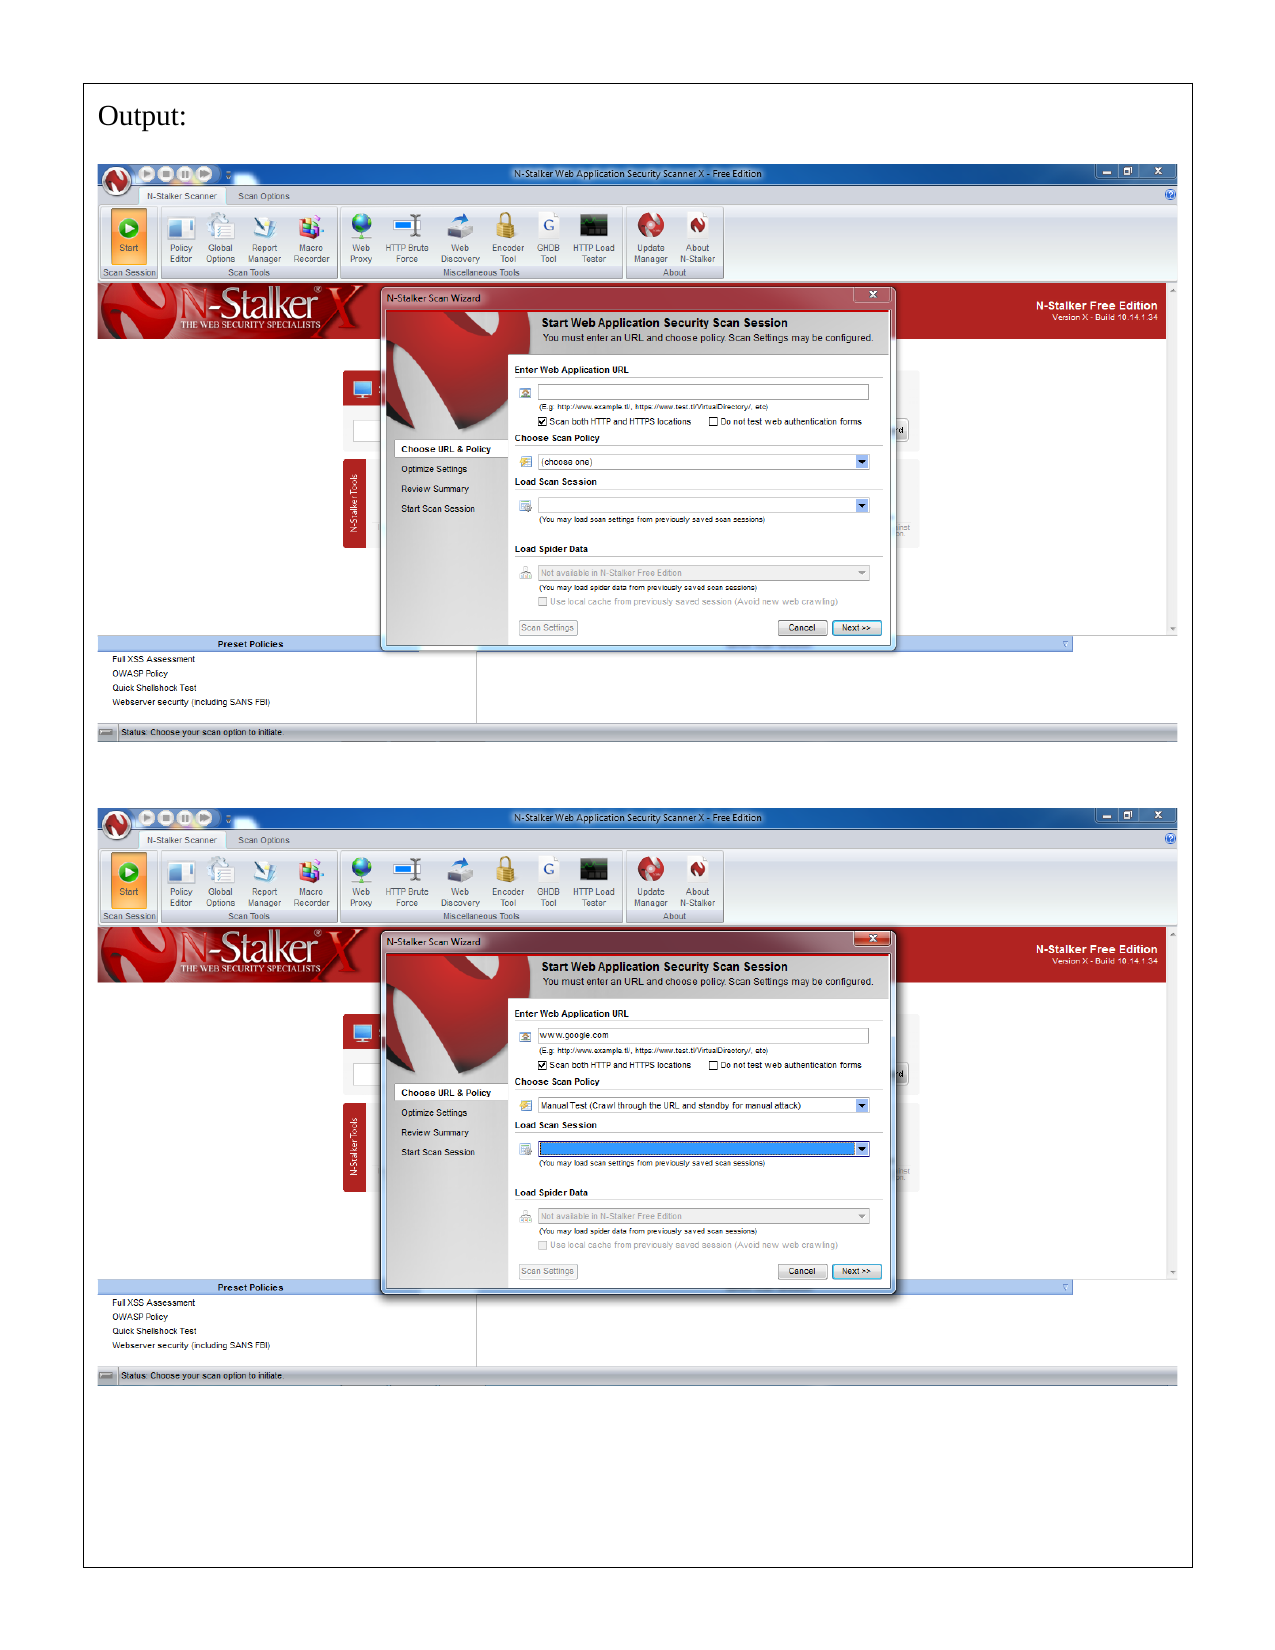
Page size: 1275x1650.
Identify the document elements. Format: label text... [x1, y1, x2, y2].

picture [97, 164, 1178, 742]
picture [97, 808, 1178, 1386]
text Output: [98, 98, 1177, 131]
